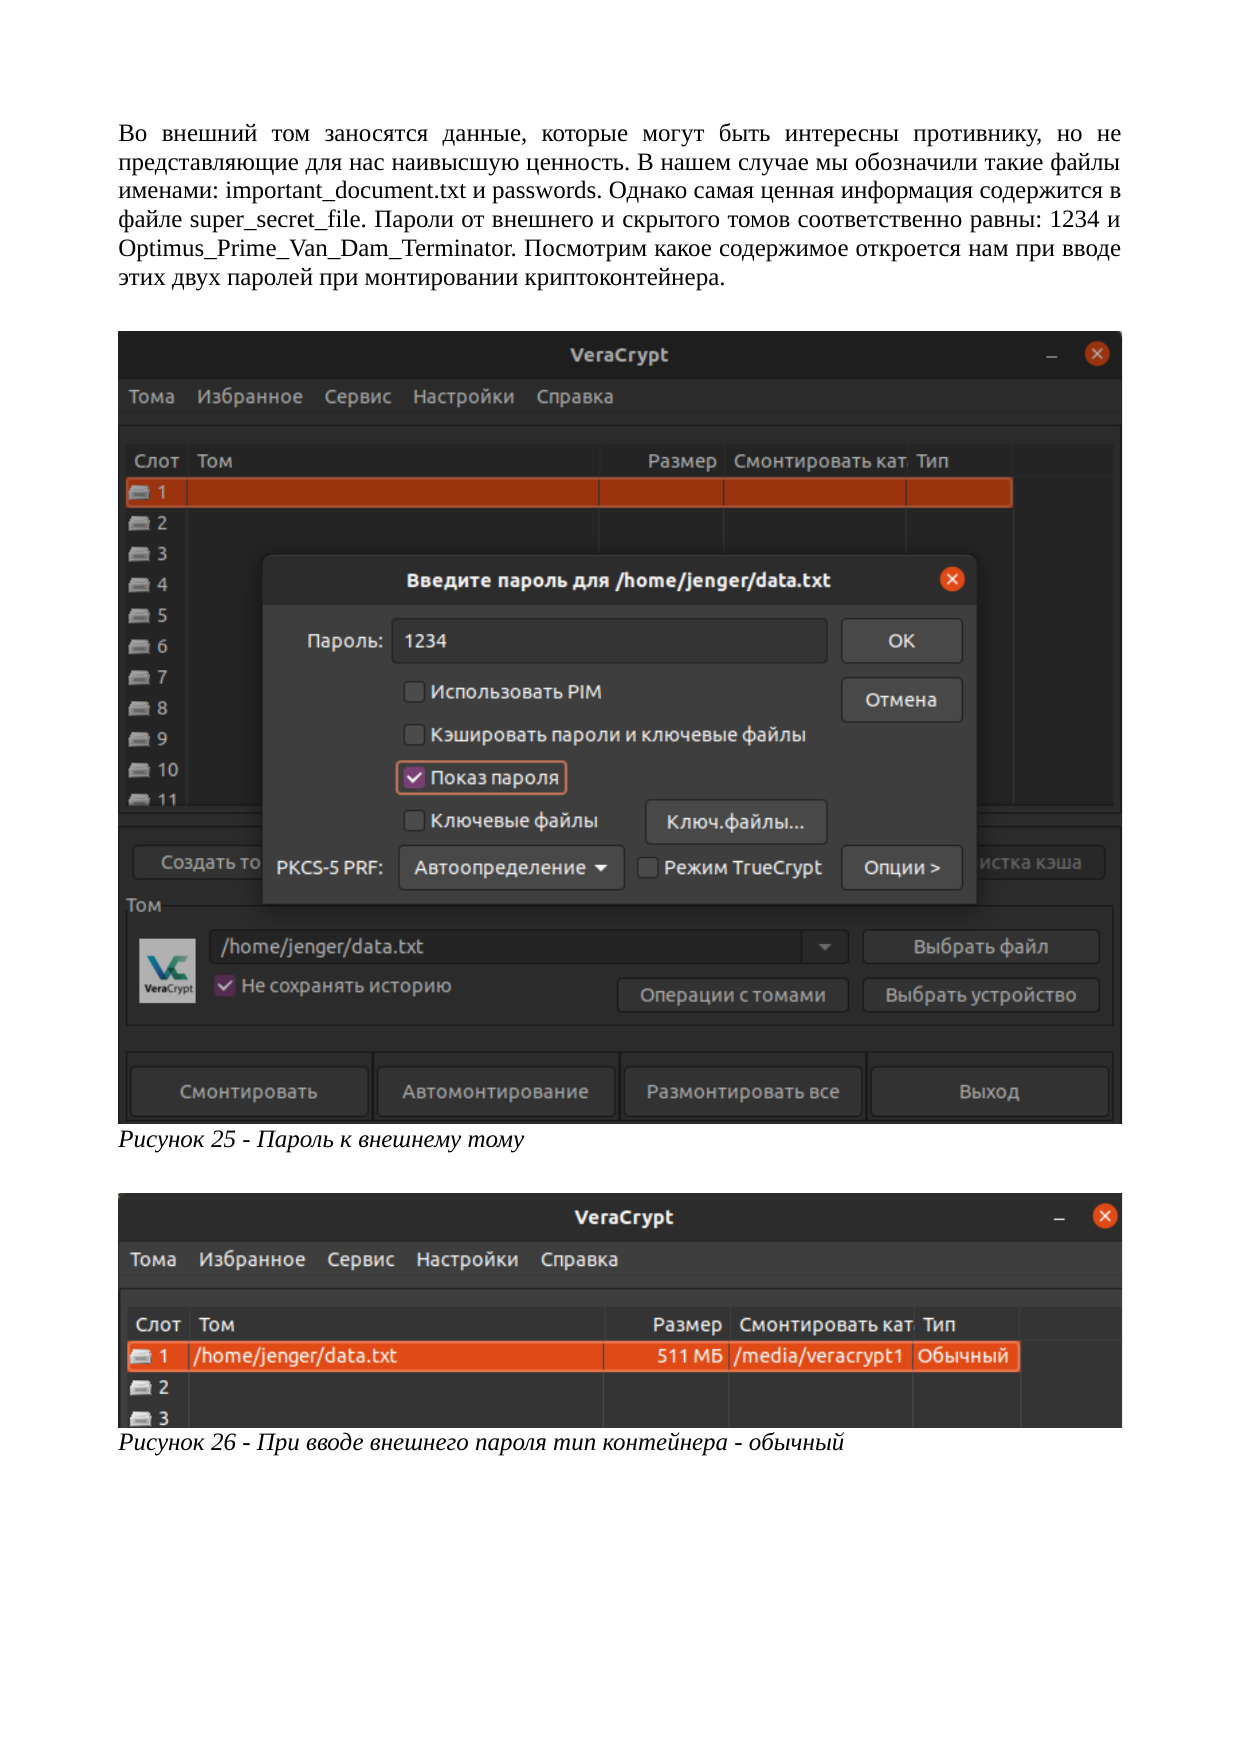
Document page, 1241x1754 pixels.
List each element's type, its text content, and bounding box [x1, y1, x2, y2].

text Рисунок 25 - Пароль к внешнему тому [118, 1124, 1122, 1153]
picture [118, 1193, 1123, 1428]
picture [118, 331, 1123, 1124]
text Рисунок 26 - При вводе внешнего пароля тип контейнера - обычный [118, 1428, 1122, 1456]
text Во внешний том заносятся данные, которые могут быть интересны противнику, но не представляющие для нас наивысшую ценность. В нашем случае мы обозначили такие файлы именами: important_document.txt и passwords. Однако самая ценная информация содержится в файле super_secret_file. Пароли от внешнего и скрытого томов соответственно равны: 1234 и Optimus_Prime_Van_Dam_Terminator. Посмотрим какое содержимое откроется нам при вводе этих двух паролей при монтировании криптоконтейнера. [118, 118, 1122, 291]
